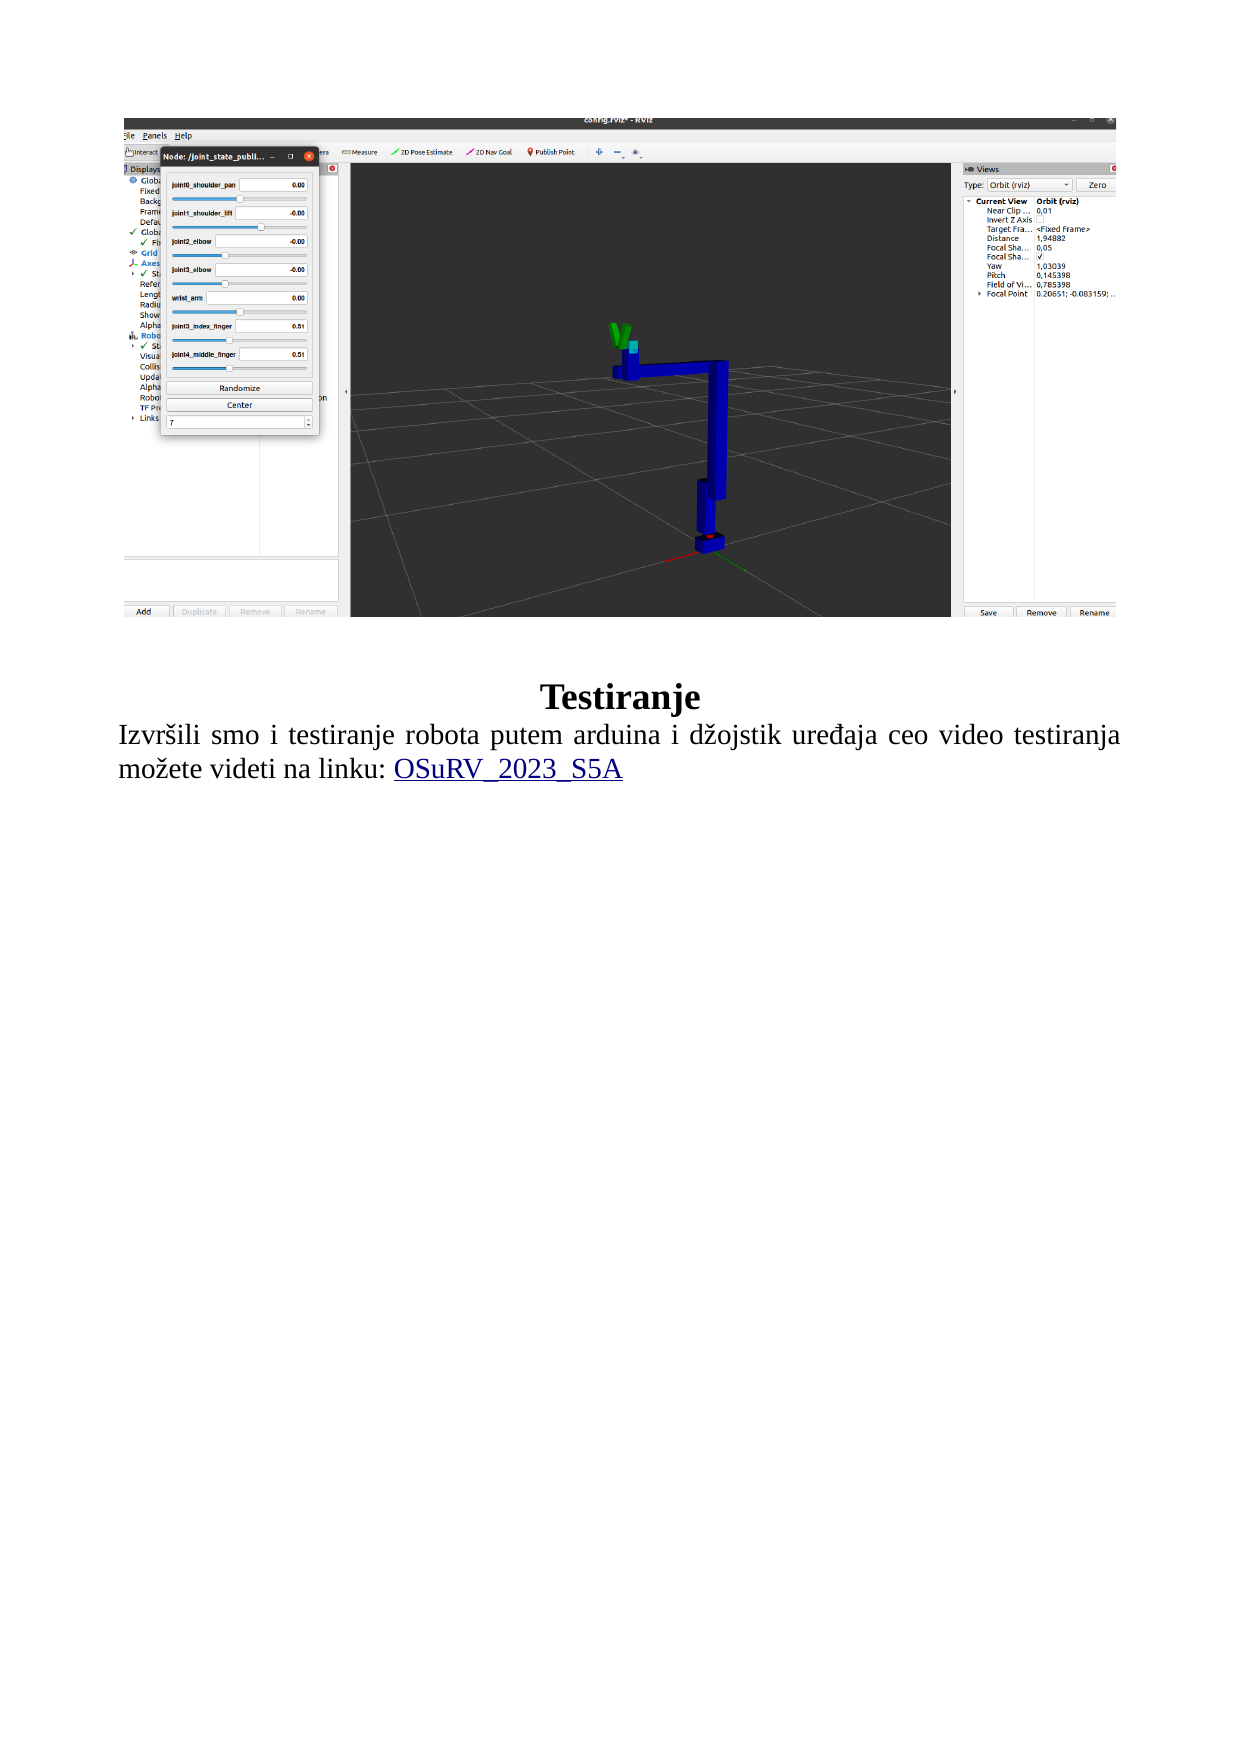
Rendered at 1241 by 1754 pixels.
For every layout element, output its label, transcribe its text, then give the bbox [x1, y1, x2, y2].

text Izvršili smo i testiranje robota putem arduina i džojstik uređaja ceo video testiranja možete videti na linku: OSuRV_2023_S5A [118, 717, 1122, 784]
text Testiranje [118, 674, 1122, 717]
picture [124, 118, 1117, 617]
